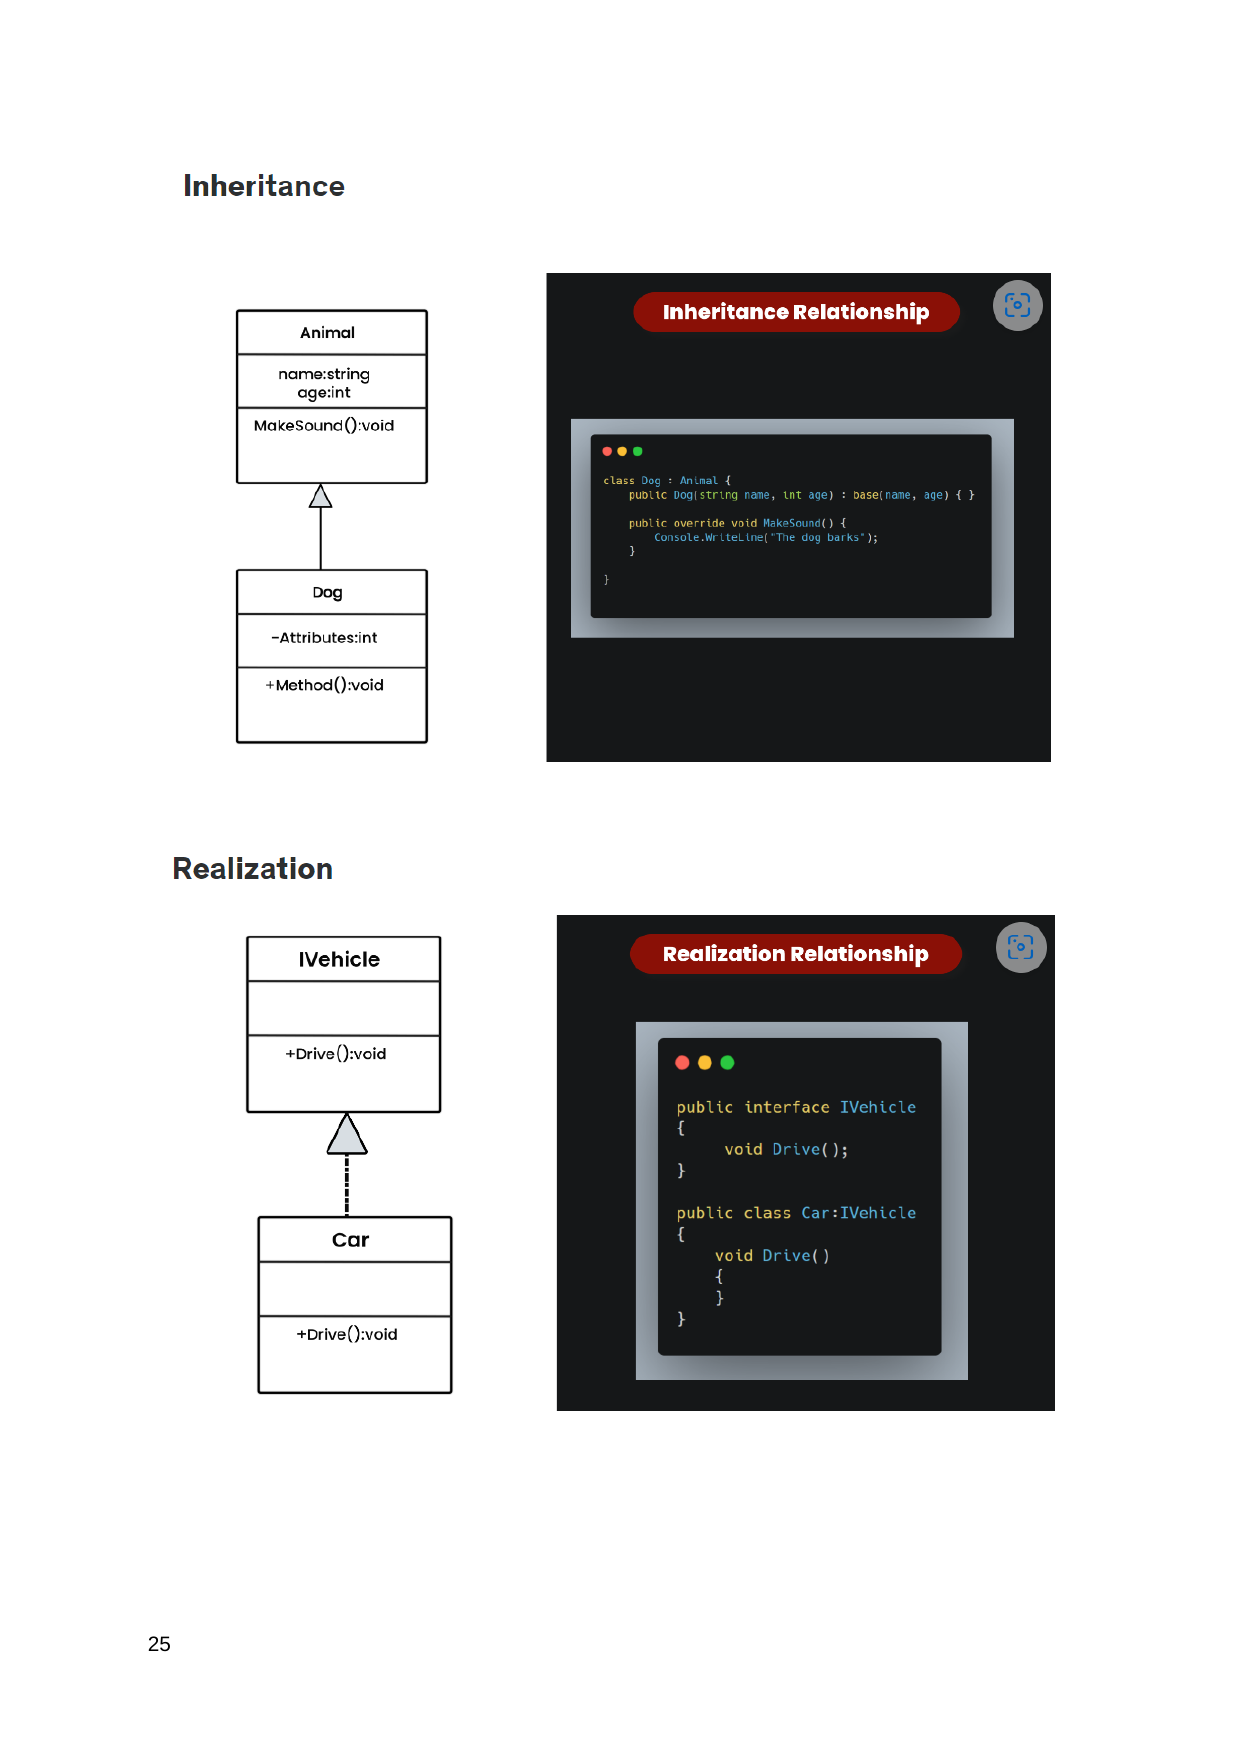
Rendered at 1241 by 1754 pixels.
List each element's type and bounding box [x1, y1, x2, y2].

picture [147, 830, 1093, 1449]
picture [147, 147, 1093, 783]
